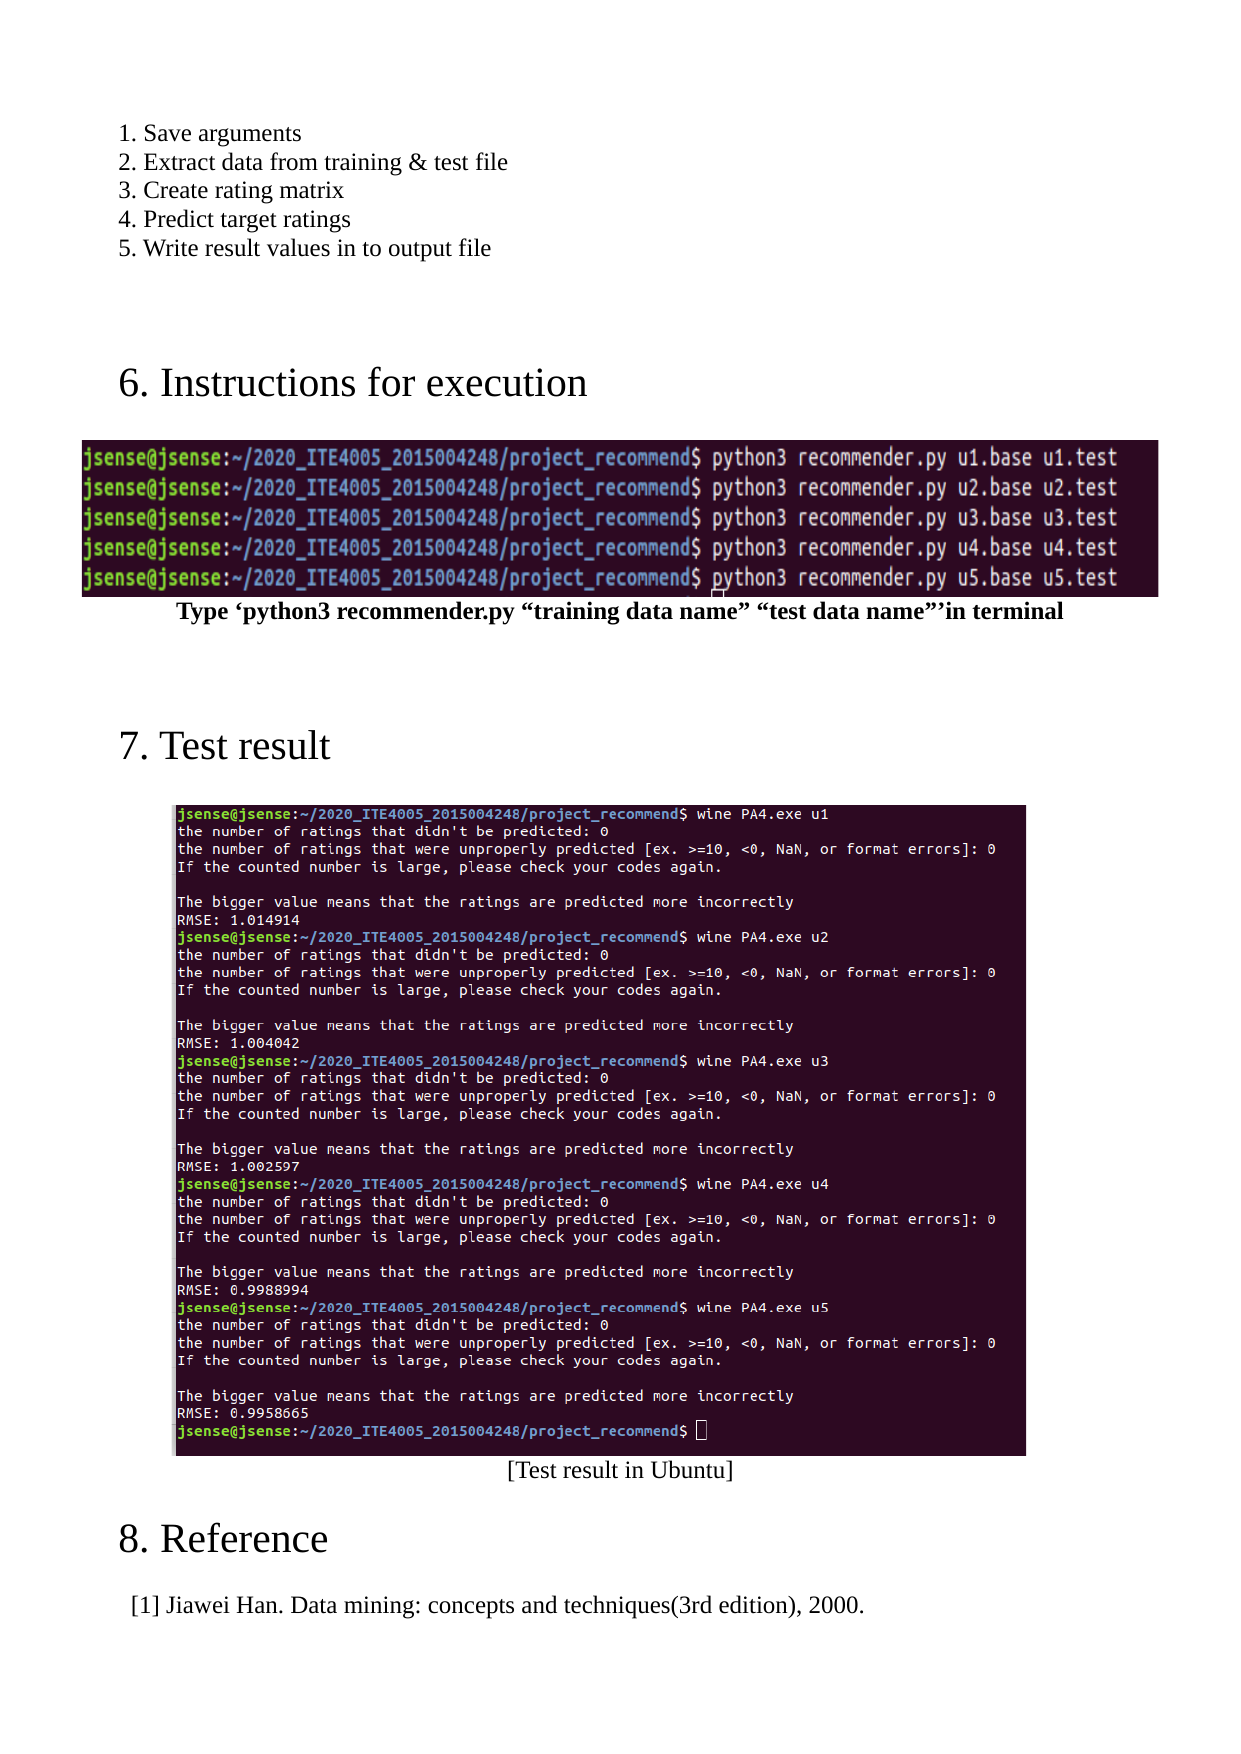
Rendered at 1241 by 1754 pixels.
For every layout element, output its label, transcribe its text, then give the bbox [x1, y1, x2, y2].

text 8. Reference [118, 1513, 1122, 1561]
picture [935, 805, 1027, 1456]
text [Test result in Ubuntu] [118, 797, 1122, 1484]
text 7. Test result [118, 721, 1122, 769]
text 4. Predict target ratings [118, 204, 1122, 233]
text 3. Create rating matrix [118, 176, 1122, 204]
picture [81, 585, 227, 597]
text 5. Write result values in to output file [118, 233, 1122, 262]
text [1] Jiawei Han. Data mining: concepts and techniques(3rd edition), 2000. [118, 1590, 1122, 1618]
text 2. Extract data from training & test file [118, 147, 1122, 176]
text Type ‘python3 recommender.py “training data name” “test data name”’in terminal [118, 434, 1122, 625]
text 6. Instructions for execution [118, 358, 1122, 406]
text 1. Save arguments [118, 118, 1122, 147]
